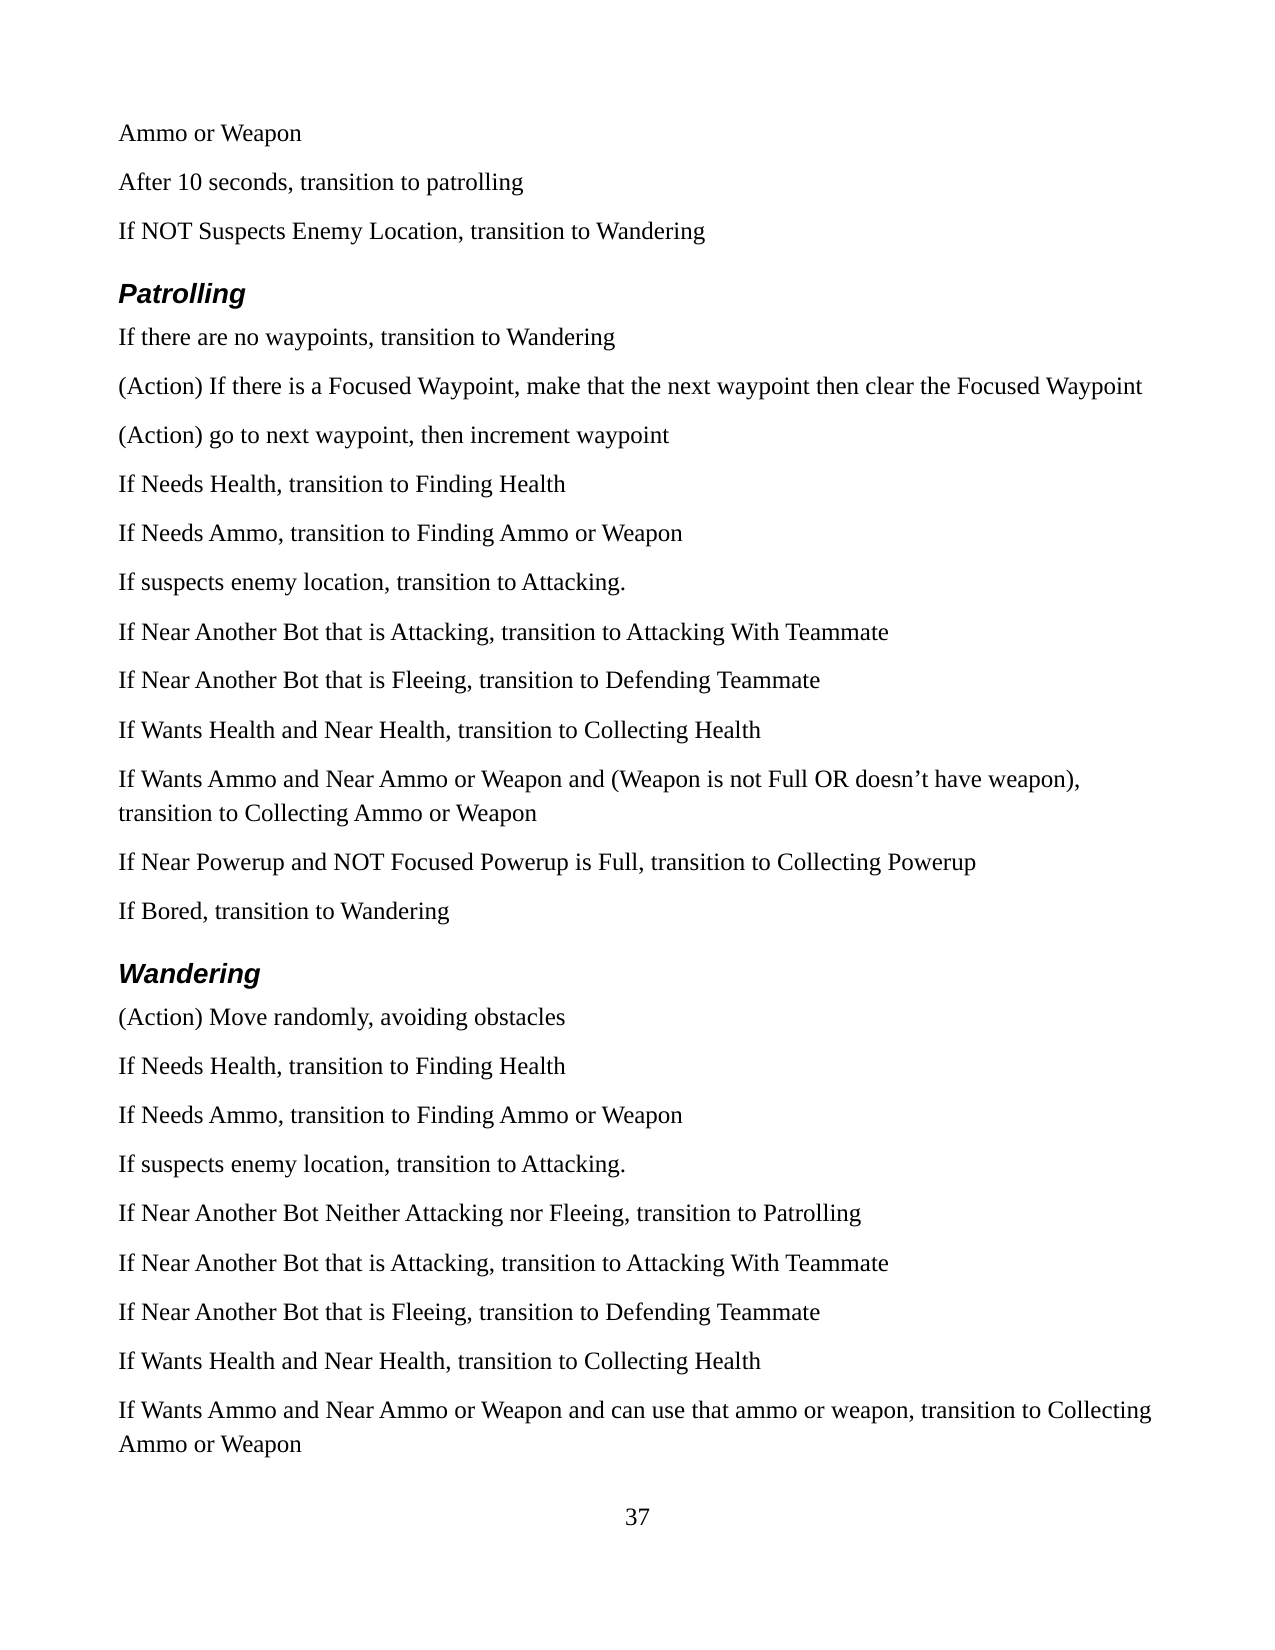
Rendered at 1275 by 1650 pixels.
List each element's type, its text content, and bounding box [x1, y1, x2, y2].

text (Action) go to next waypoint, then increment waypoint [118, 420, 1157, 449]
text If Wants Health and Near Health, transition to Collecting Health [118, 715, 1157, 743]
text After 10 seconds, transition to patrolling [118, 167, 1157, 196]
text If Near Another Bot that is Attacking, transition to Attacking With Teammate [118, 1248, 1157, 1276]
subtitle Patrolling [118, 278, 1157, 310]
text If Wants Ammo and Near Ammo or Weapon and (Weapon is not Full OR doesn’t have weapon), transition to Collecting Ammo or Weapon [118, 764, 1157, 827]
subtitle Wandering [118, 958, 1157, 990]
text (Action) Move randomly, avoiding obstacles [118, 1002, 1157, 1031]
text If Needs Ammo, transition to Finding Ammo or Weapon [118, 518, 1157, 547]
text If Needs Ammo, transition to Finding Ammo or Weapon [118, 1100, 1157, 1129]
text If Near Powerup and NOT Focused Powerup is Full, transition to Collecting Powerup [118, 847, 1157, 876]
text If NOT Suspects Enemy Location, transition to Wandering [118, 216, 1157, 245]
text If there are no waypoints, transition to Wandering [118, 322, 1157, 351]
text If Wants Health and Near Health, transition to Collecting Health [118, 1346, 1157, 1374]
text If Near Another Bot that is Fleeing, transition to Defending Teammate [118, 1297, 1157, 1325]
text If suspects enemy location, transition to Attacking. [118, 1149, 1157, 1178]
text If suspects enemy location, transition to Attacking. [118, 567, 1157, 596]
text If Bored, transition to Wandering [118, 896, 1157, 925]
text If Wants Ammo and Near Ammo or Weapon and can use that ammo or weapon, transition to Collecting Ammo or Weapon [118, 1395, 1157, 1458]
text If Near Another Bot that is Fleeing, transition to Defending Teammate [118, 666, 1157, 694]
text If Near Another Bot that is Attacking, transition to Attacking With Teammate [118, 617, 1157, 645]
text If Needs Health, transition to Finding Health [118, 1051, 1157, 1080]
text If Near Another Bot Neither Attacking nor Fleeing, transition to Patrolling [118, 1198, 1157, 1227]
text (Action) If there is a Focused Waypoint, make that the next waypoint then clear the Focused Waypoint [118, 371, 1157, 400]
text Ammo or Weapon [118, 118, 1157, 147]
text If Needs Health, transition to Finding Health [118, 469, 1157, 498]
